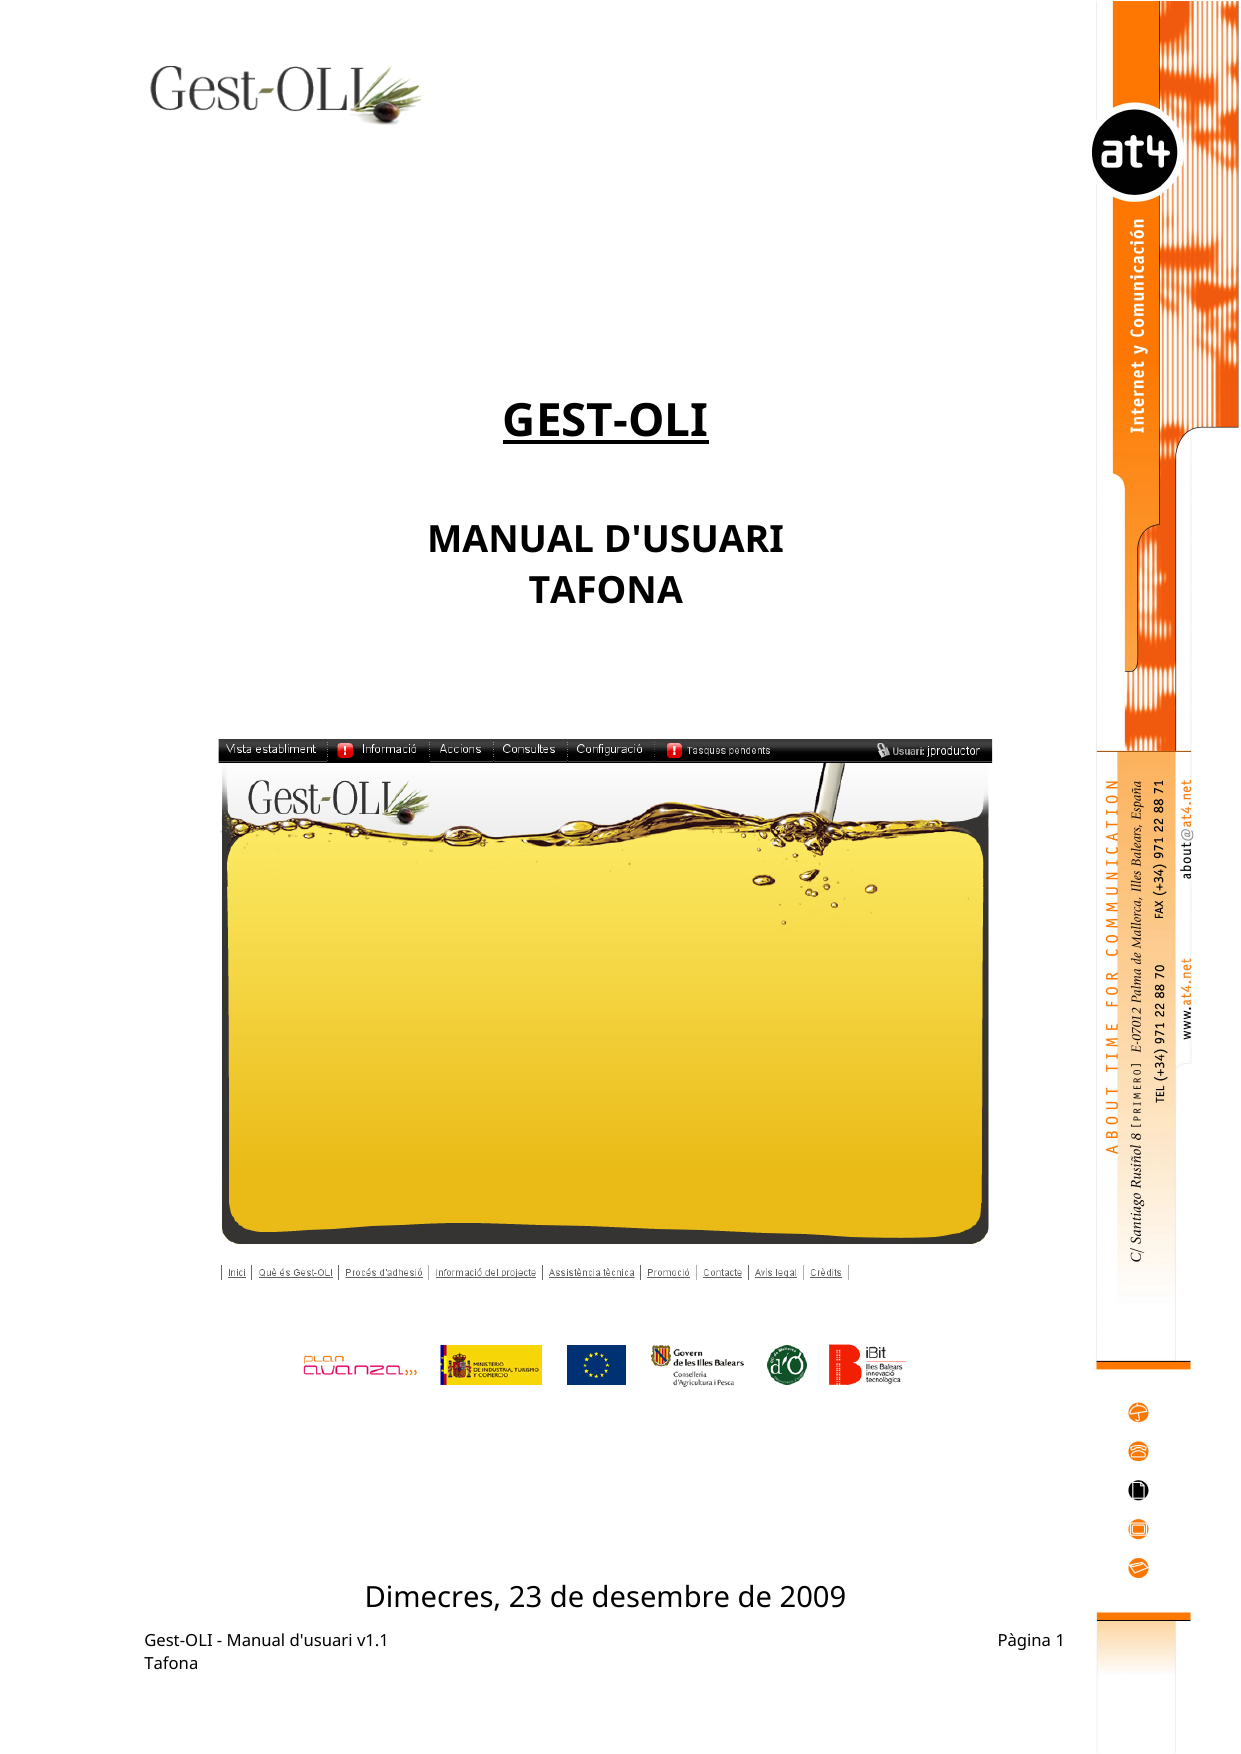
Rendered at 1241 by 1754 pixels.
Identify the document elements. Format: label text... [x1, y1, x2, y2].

picture [218, 739, 993, 1390]
picture [149, 66, 423, 126]
text Dimecres, 23 de desembre de 2009 [133, 1577, 1078, 1616]
text MANUAL D'USUARI [133, 513, 1078, 564]
text GEST-OLI [133, 388, 1078, 450]
text TAFONA [133, 564, 1078, 615]
picture [1085, 1, 1239, 1753]
